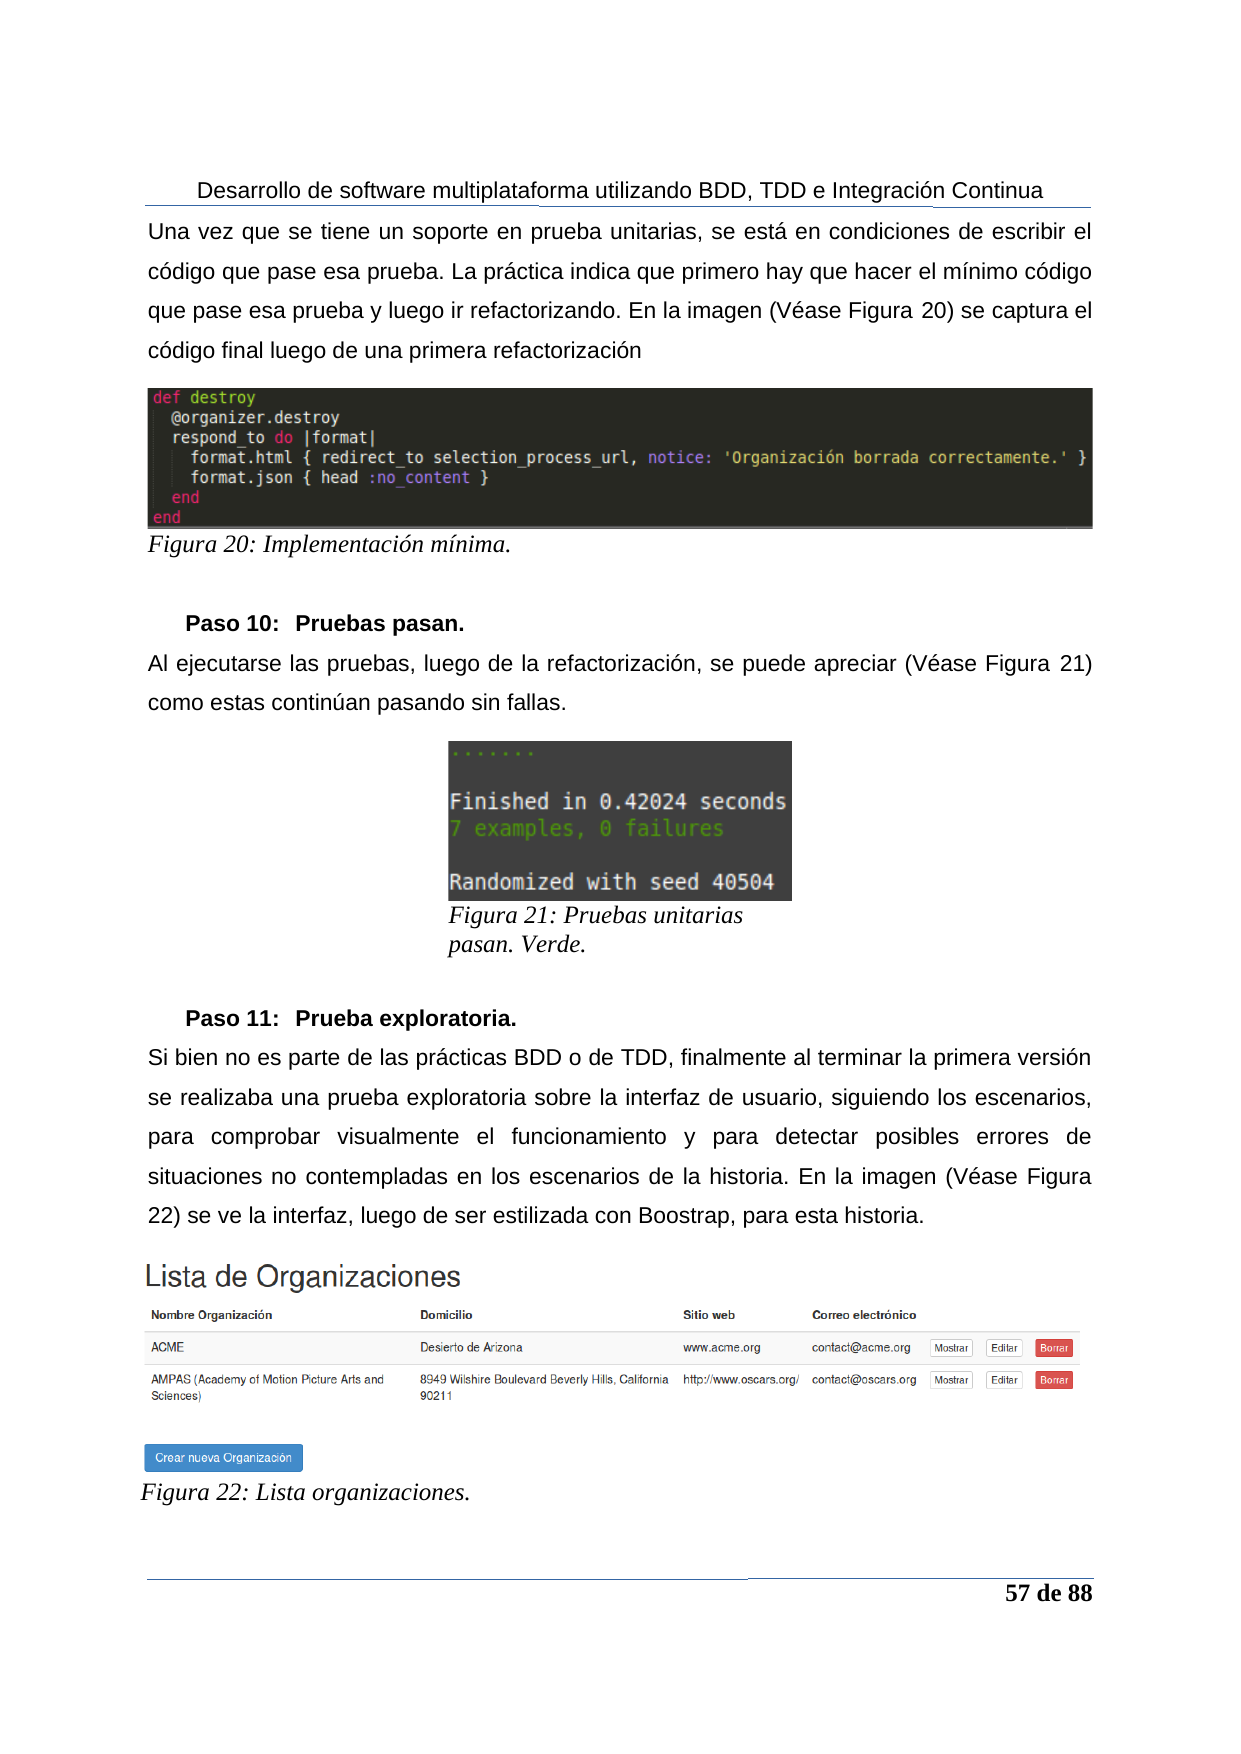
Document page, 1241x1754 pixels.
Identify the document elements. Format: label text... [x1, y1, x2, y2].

text Figura 20: Implementación mínima. [148, 529, 1093, 557]
text Figura 22: Lista organizaciones. [140, 1477, 1085, 1506]
list Pruebas pasan. [185, 610, 1093, 636]
text Figura 21: Pruebas unitarias pasan. Verde. [448, 901, 792, 958]
picture [448, 741, 792, 901]
text Si bien no es parte de las prácticas BDD o de TDD, finalmente al terminar la primera versión se realizaba una prueba exploratoria sobre la interfaz de usuario, siguiendo los escenarios, para comprobar visualmente el funcionamiento y para detectar posibles errores de situaciones no contempladas en los escenarios de la historia. En la imagen (Véase Figura 22) se ve la interfaz, luego de ser estilizada con Boostrap, para esta historia. [148, 1044, 1093, 1229]
picture [140, 1258, 1086, 1477]
list Prueba exploratoria. [185, 1005, 1093, 1031]
picture [147, 388, 1093, 529]
text Al ejecutarse las pruebas, luego de la refactorización, se puede apreciar (Véase Figura 21) como estas continúan pasando sin fallas. [148, 649, 1093, 715]
text Una vez que se tiene un soporte en prueba unitarias, se está en condiciones de escribir el código que pase esa prueba. La práctica indica que primero hay que hacer el mínimo código que pase esa prueba y luego ir refactorizando. En la imagen (Véase Figura 20) se captura el código final luego de una primera refactorización [148, 218, 1093, 363]
